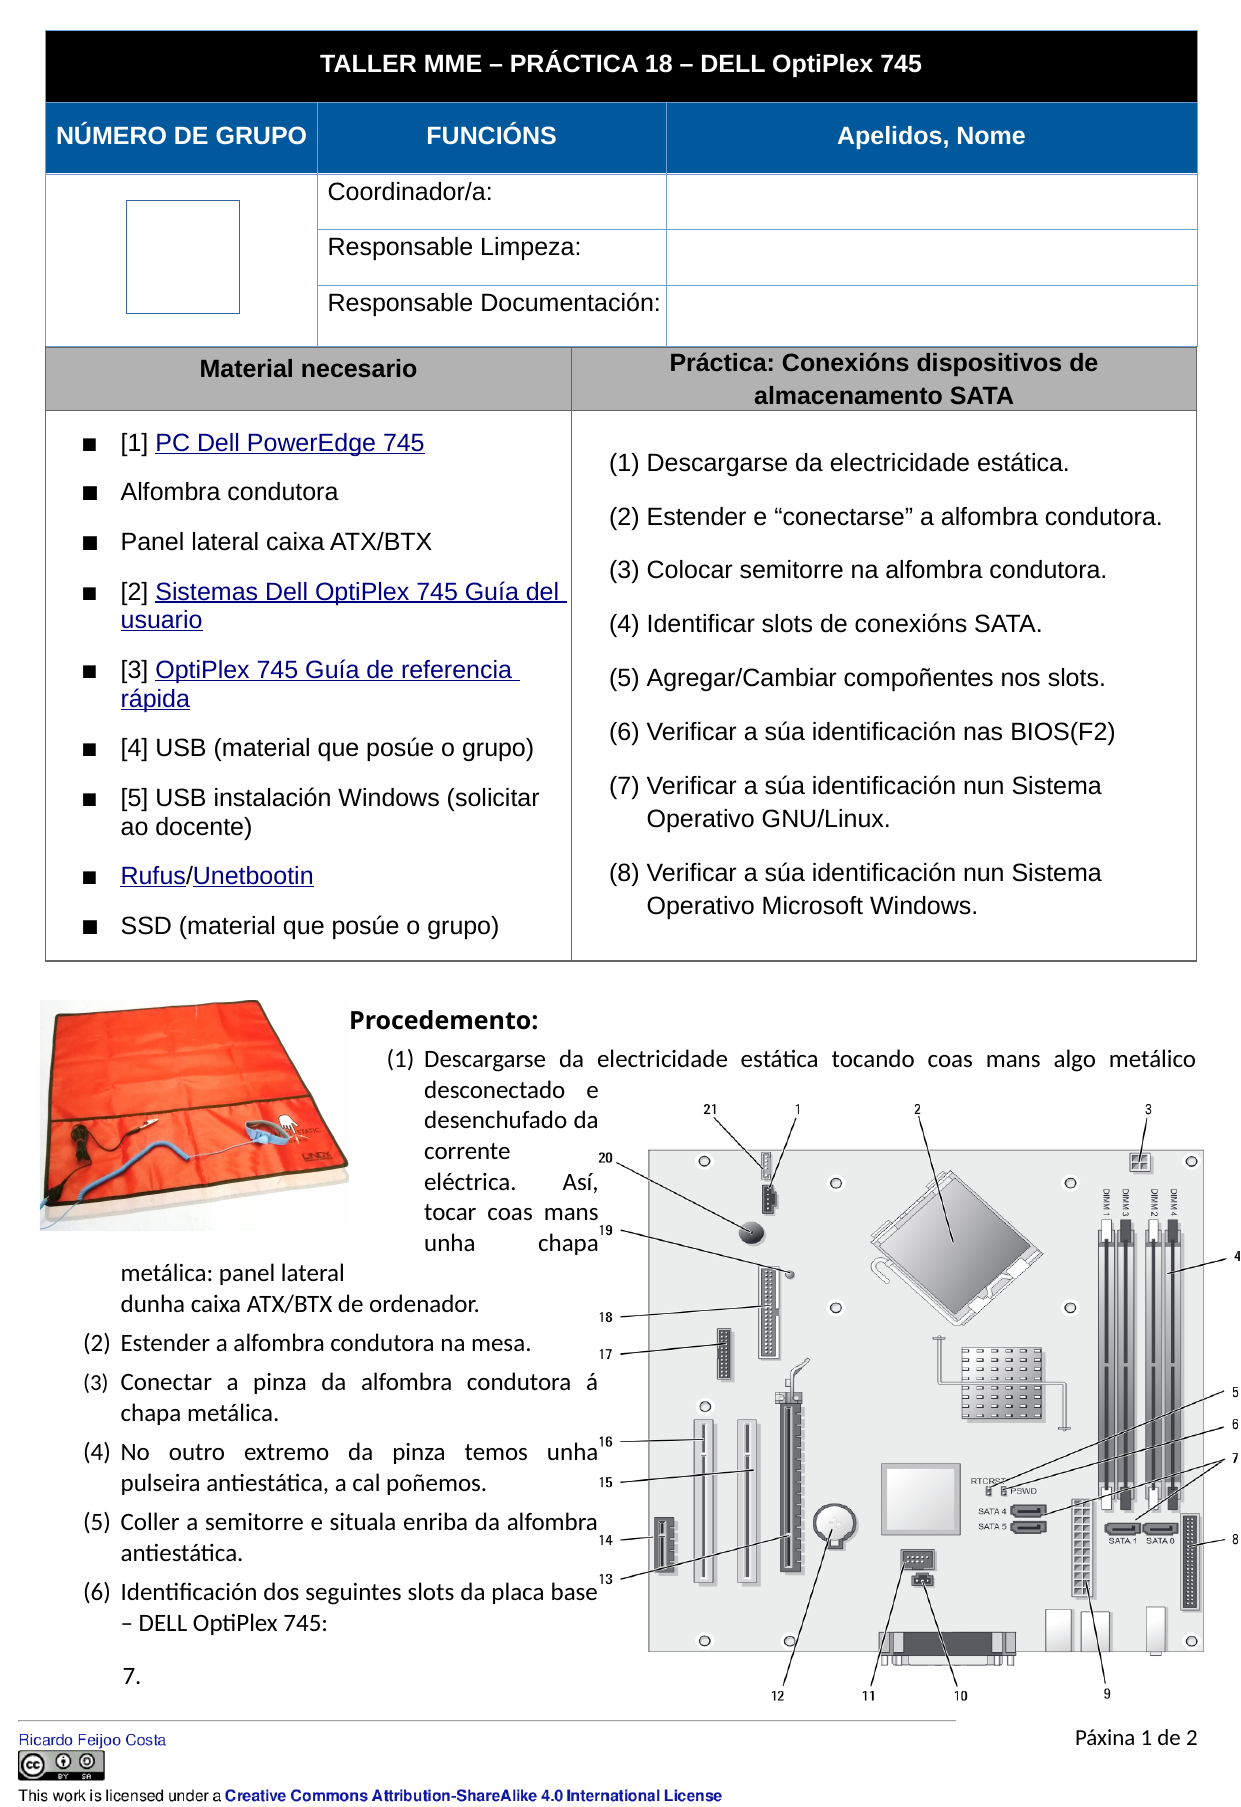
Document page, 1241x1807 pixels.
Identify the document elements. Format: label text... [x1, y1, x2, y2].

list Descargarse da electricidade estática tocando coas mans algo metálico desconectado e desenchufado da corrente eléctrica. Así, tocar coas mans unha chapa metálica: panel lateral [83, 1044, 1197, 1288]
table_cell NÚMERO DE GRUPO [46, 103, 317, 173]
table_cell Descargarse da electricidade estática. Estender e “conectarse” a alfombra condutora. Colocar semitorre na alfombra condutora. Identificar slots de conexións SATA. Agregar/Cambiar compoñentes nos slots. Verificar a súa identificación nas BIOS(F2) Verificar a súa identificación nun Sistema Operativo GNU/Linux. Verificar a súa identificación nun Sistema Operativo Microsoft Windows. [572, 411, 1196, 960]
table_header Material necesario [46, 348, 571, 410]
picture [8, 1715, 957, 1806]
table_header Práctica: Conexións dispositivos de almacenamento SATA [572, 348, 1196, 410]
list Estender a alfombra condutora na mesa. [83, 1327, 598, 1358]
table_cell [667, 286, 1197, 346]
table_cell Apelidos, Nome [667, 103, 1197, 173]
list Identificación dos seguintes slots da placa base – DELL OptiPlex 745: [83, 1576, 598, 1637]
list dunha caixa ATX/BTX de ordenador. [83, 1288, 598, 1318]
list 7. [87, 1660, 598, 1691]
text Procedemento: [349, 1003, 1197, 1037]
table_cell Coordinador/a: [318, 175, 666, 229]
table_cell [1] PC Dell PowerEdge 745 Alfombra condutora Panel lateral caixa ATX/BTX [2] Sistemas Dell OptiPlex 745 Guía del usuario [3] OptiPlex 745 Guía de referencia rápida [4] USB (material que posúe o grupo) [5] USB instalación Windows (solicitar ao docente) Rufus/Unetbootin SSD (material que posúe o grupo) [46, 411, 571, 960]
picture [39, 1000, 349, 1231]
picture [598, 1103, 1240, 1701]
list Conectar a pinza da alfombra condutora á chapa metálica. [83, 1367, 598, 1428]
table_cell FUNCIÓNS [318, 103, 666, 173]
table_cell Responsable Limpeza: [318, 230, 666, 284]
list No outro extremo da pinza temos unha pulseira antiestática, a cal poñemos. [83, 1436, 598, 1497]
list Coller a semitorre e situala enriba da alfombra antiestática. [83, 1506, 598, 1567]
table_header TALLER MME – PRÁCTICA 18 – DELL OptiPlex 745 [46, 31, 1197, 102]
table_cell Responsable Documentación: [318, 286, 666, 346]
table_cell [667, 230, 1197, 284]
table_cell [46, 175, 317, 346]
table_cell [667, 175, 1197, 229]
